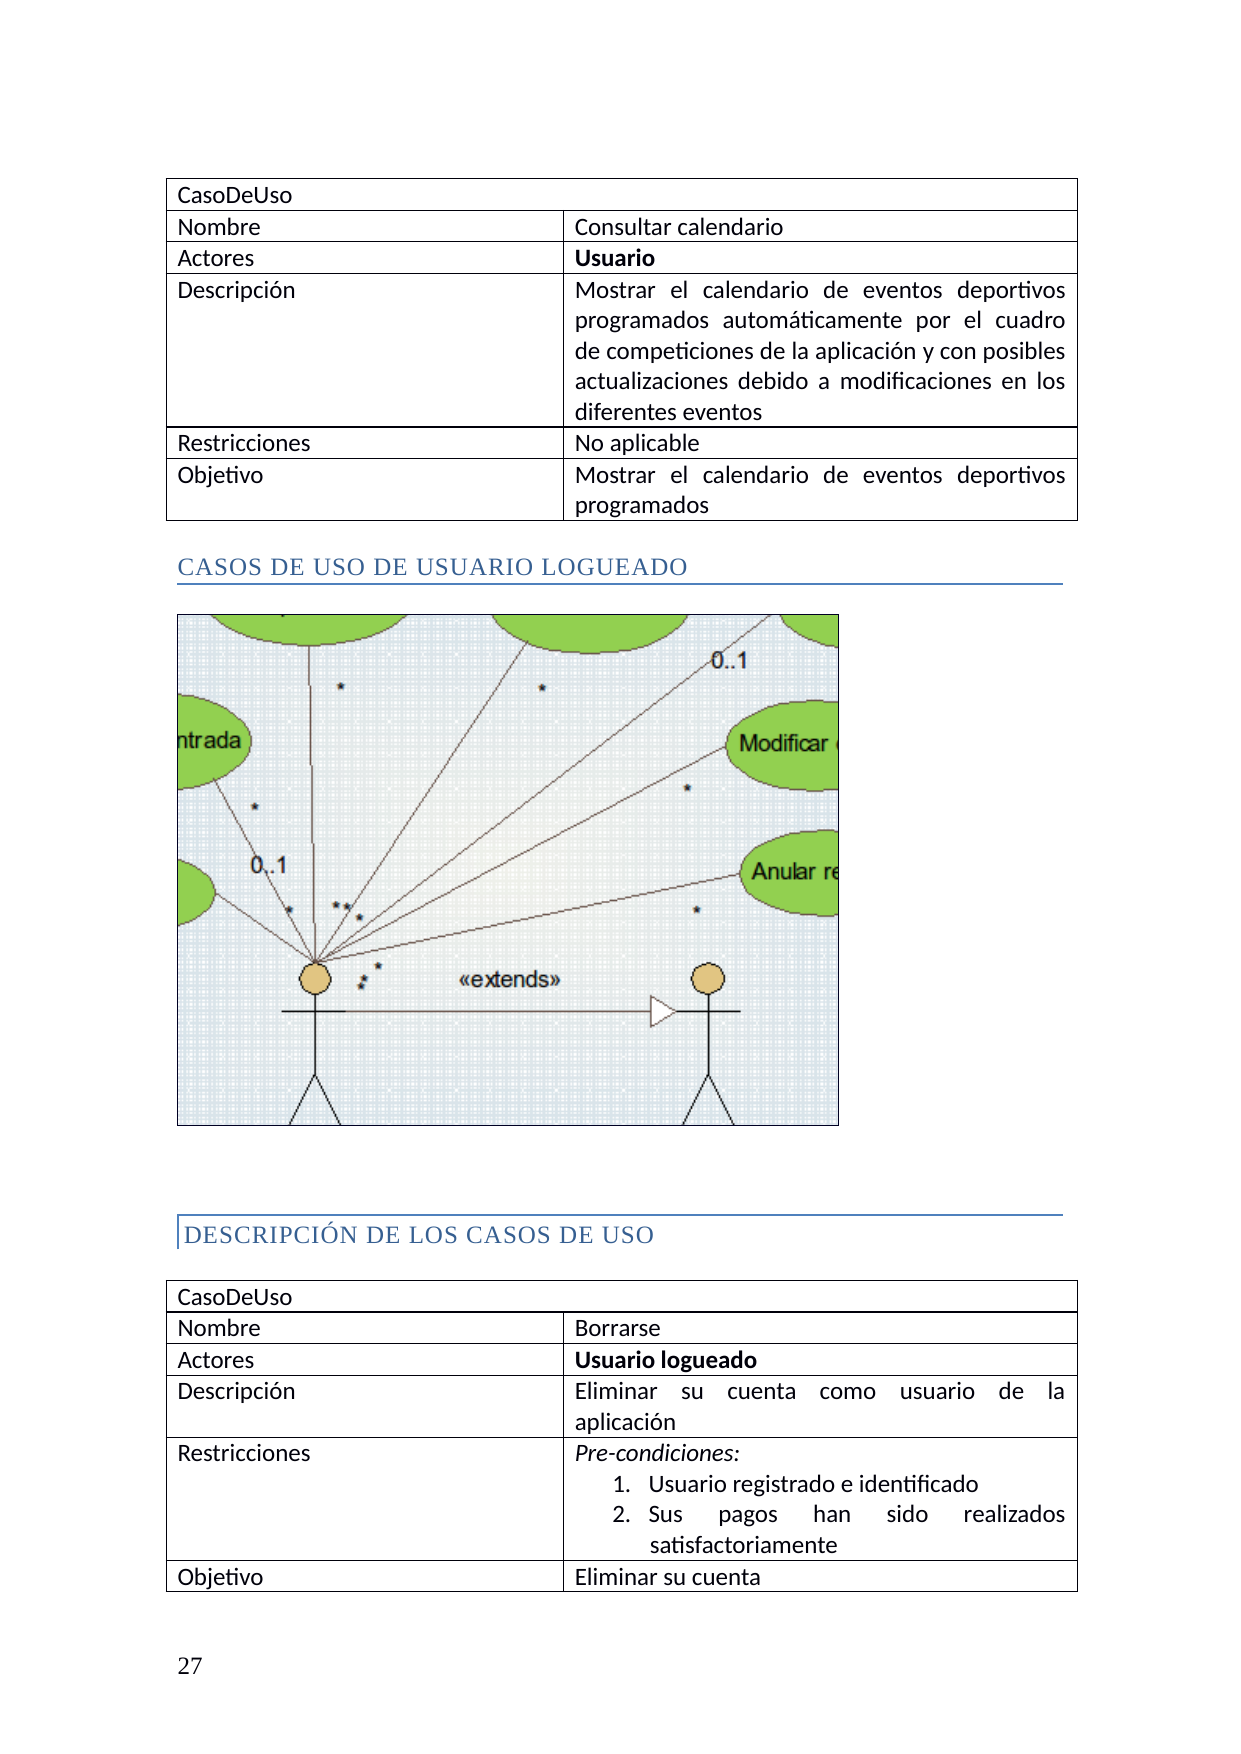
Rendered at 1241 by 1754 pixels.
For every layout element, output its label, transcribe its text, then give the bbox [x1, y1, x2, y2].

table_cell Mostrar el calendario de eventos deportivos programados automáticamente por el cuadro de competiciones de la aplicación y con posibles actualizaciones debido a modificaciones en los diferentes eventos [564, 274, 1077, 426]
table_cell Descripción [167, 1376, 563, 1437]
table_cell Actores [167, 242, 563, 273]
table_cell Objetivo [167, 459, 563, 520]
table_cell Eliminar su cuenta como usuario de la aplicación [564, 1376, 1077, 1437]
table_cell Usuario [564, 242, 1077, 273]
table_header CasoDeUso [167, 179, 1077, 210]
picture [178, 615, 838, 1125]
table_cell Usuario logueado [564, 1344, 1077, 1374]
table_cell No aplicable [564, 428, 1077, 458]
table_cell Pre-condiciones: Usuario registrado e identificado Sus pagos han sido realizados satisfactoriamente [564, 1438, 1077, 1560]
table_cell Descripción [167, 274, 563, 426]
table_cell Nombre [167, 1313, 563, 1343]
table_cell Eliminar su cuenta [564, 1561, 1077, 1591]
table_cell Restricciones [167, 1438, 563, 1560]
table_header CasoDeUso [167, 1281, 1077, 1311]
subtitle casos de uso de usuario logueado [177, 552, 1063, 583]
table_cell Actores [167, 1344, 563, 1374]
table_cell Borrarse [564, 1313, 1077, 1343]
table_cell Restricciones [167, 428, 563, 458]
table_cell Objetivo [167, 1561, 563, 1591]
table_cell Nombre [167, 211, 563, 241]
table_cell Consultar calendario [564, 211, 1077, 241]
table_cell Mostrar el calendario de eventos deportivos programados [564, 459, 1077, 520]
subtitle Descripción de los casos de uso [179, 1216, 1063, 1249]
